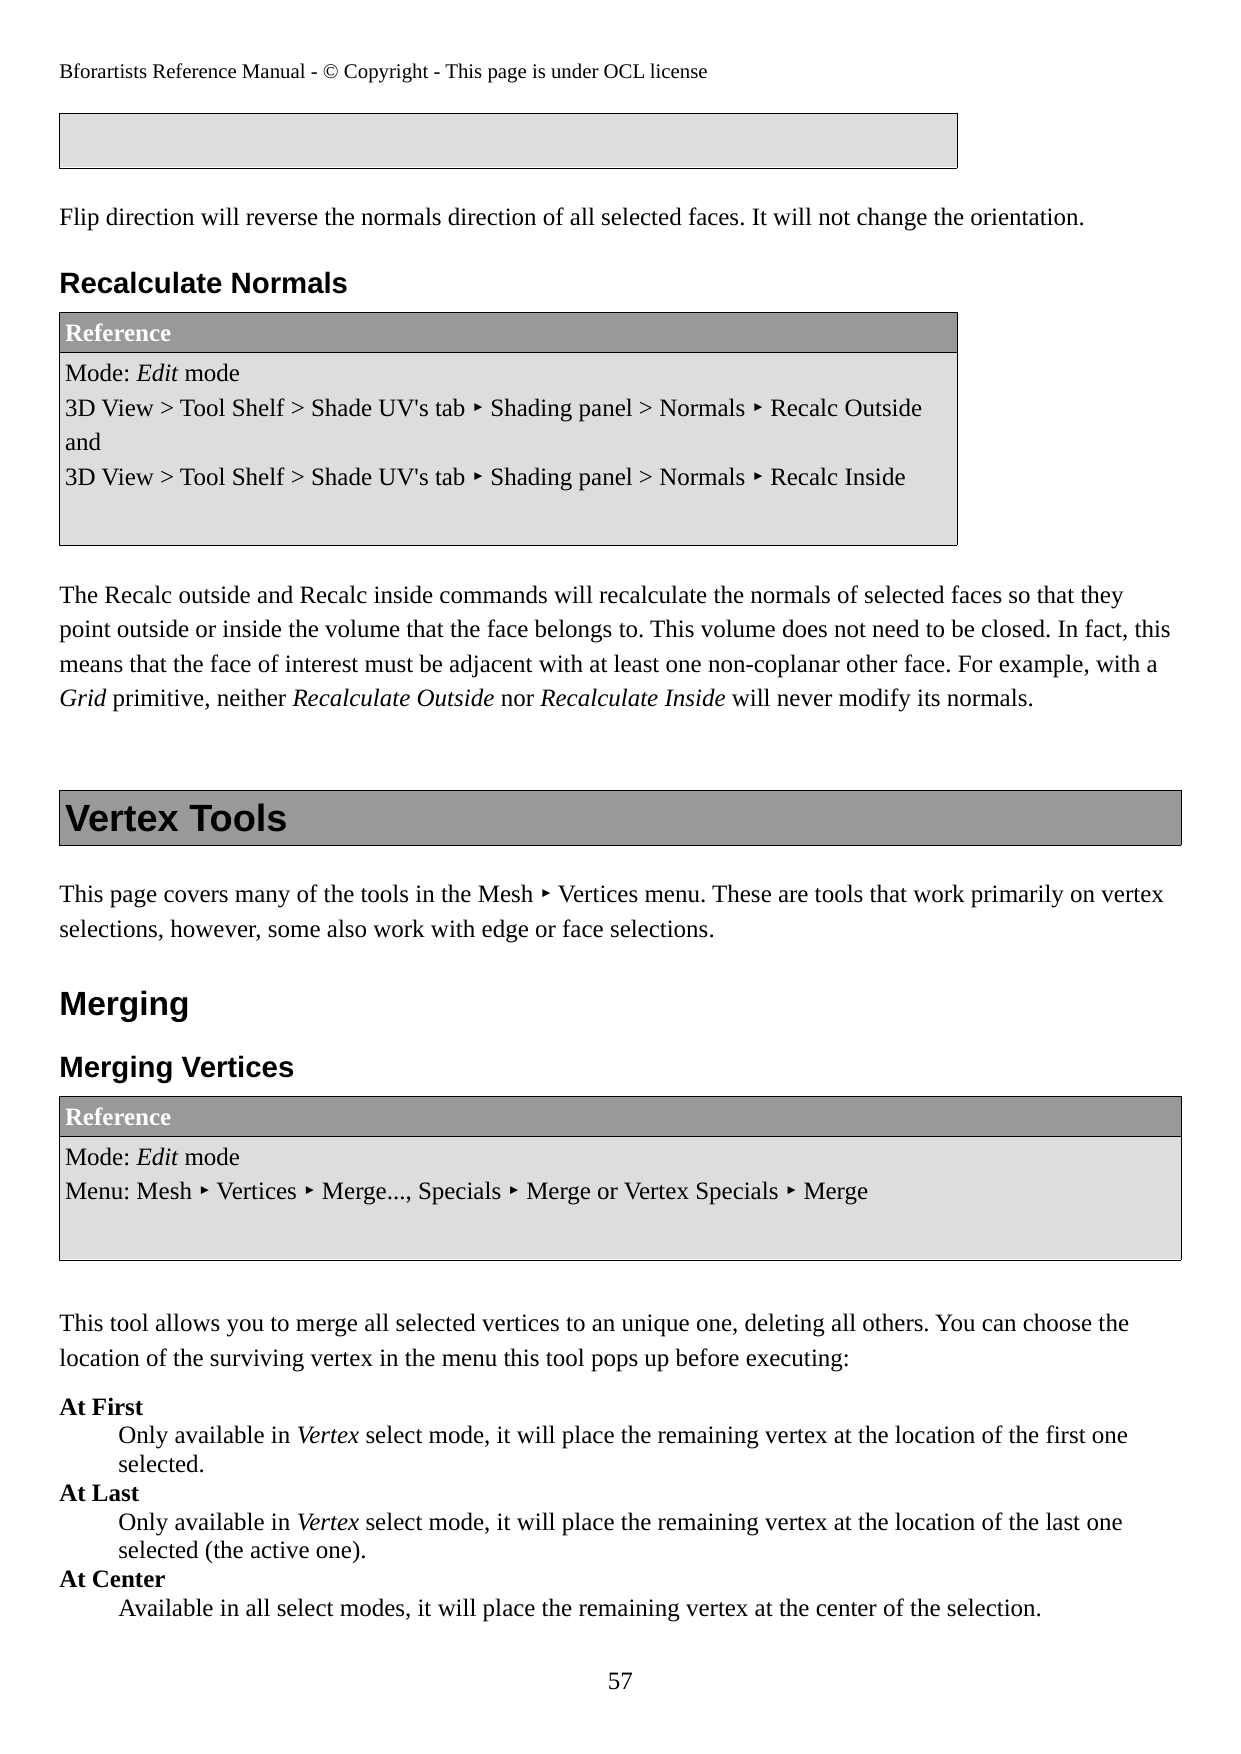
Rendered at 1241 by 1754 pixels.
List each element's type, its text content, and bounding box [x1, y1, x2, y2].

subtitle Merging Vertices [59, 1049, 1181, 1083]
list Only available in Vertex select mode, it will place the remaining vertex at the location of the first one selected. [118, 1421, 1181, 1478]
subtitle At First [59, 1392, 1181, 1421]
list Available in all select modes, it will place the remaining vertex at the center of the selection. [118, 1593, 1181, 1622]
subtitle Merging [59, 984, 1181, 1022]
table_cell [60, 114, 957, 167]
text The Recalc outside and Recalc inside commands will recalculate the normals of selected faces so that they point outside or inside the volume that the face belongs to. This volume does not need to be closed. In fact, this means that the face of interest must be adjacent with at least one non-coplanar other face. For example, with a Grid primitive, neither Recalculate Outside nor Recalculate Inside will never modify its normals. [59, 580, 1181, 712]
table_cell Mode: Edit mode Menu: Mesh ‣ Vertices ‣ Merge..., Specials ‣ Merge or Vertex Specials ‣ Merge [60, 1137, 1181, 1259]
table_header Reference [60, 313, 957, 352]
text This page covers many of the tools in the Mesh ‣ Vertices menu. These are tools that work primarily on vertex selections, however, some also work with edge or face selections. [59, 879, 1181, 943]
subtitle At Last [59, 1478, 1181, 1507]
list Only available in Vertex select mode, it will place the remaining vertex at the location of the last one selected (the active one). [118, 1507, 1181, 1564]
subtitle Recalculate Normals [59, 266, 1181, 299]
subtitle At Center [59, 1564, 1181, 1593]
text This tool allows you to merge all selected vertices to an unique one, deleting all others. You can choose the location of the surviving vertex in the menu this tool pops up before executing: [59, 1308, 1181, 1372]
table_header Reference [60, 1097, 1181, 1136]
table_header Vertex Tools [60, 791, 1181, 845]
table_cell Mode: Edit mode 3D View > Tool Shelf > Shade UV's tab ‣ Shading panel > Normals ‣ Recalc Outside and 3D View > Tool Shelf > Shade UV's tab ‣ Shading panel > Normals ‣ Recalc Inside [60, 353, 957, 545]
text Flip direction will reverse the normals direction of all selected faces. It will not change the orientation. [59, 202, 1181, 231]
